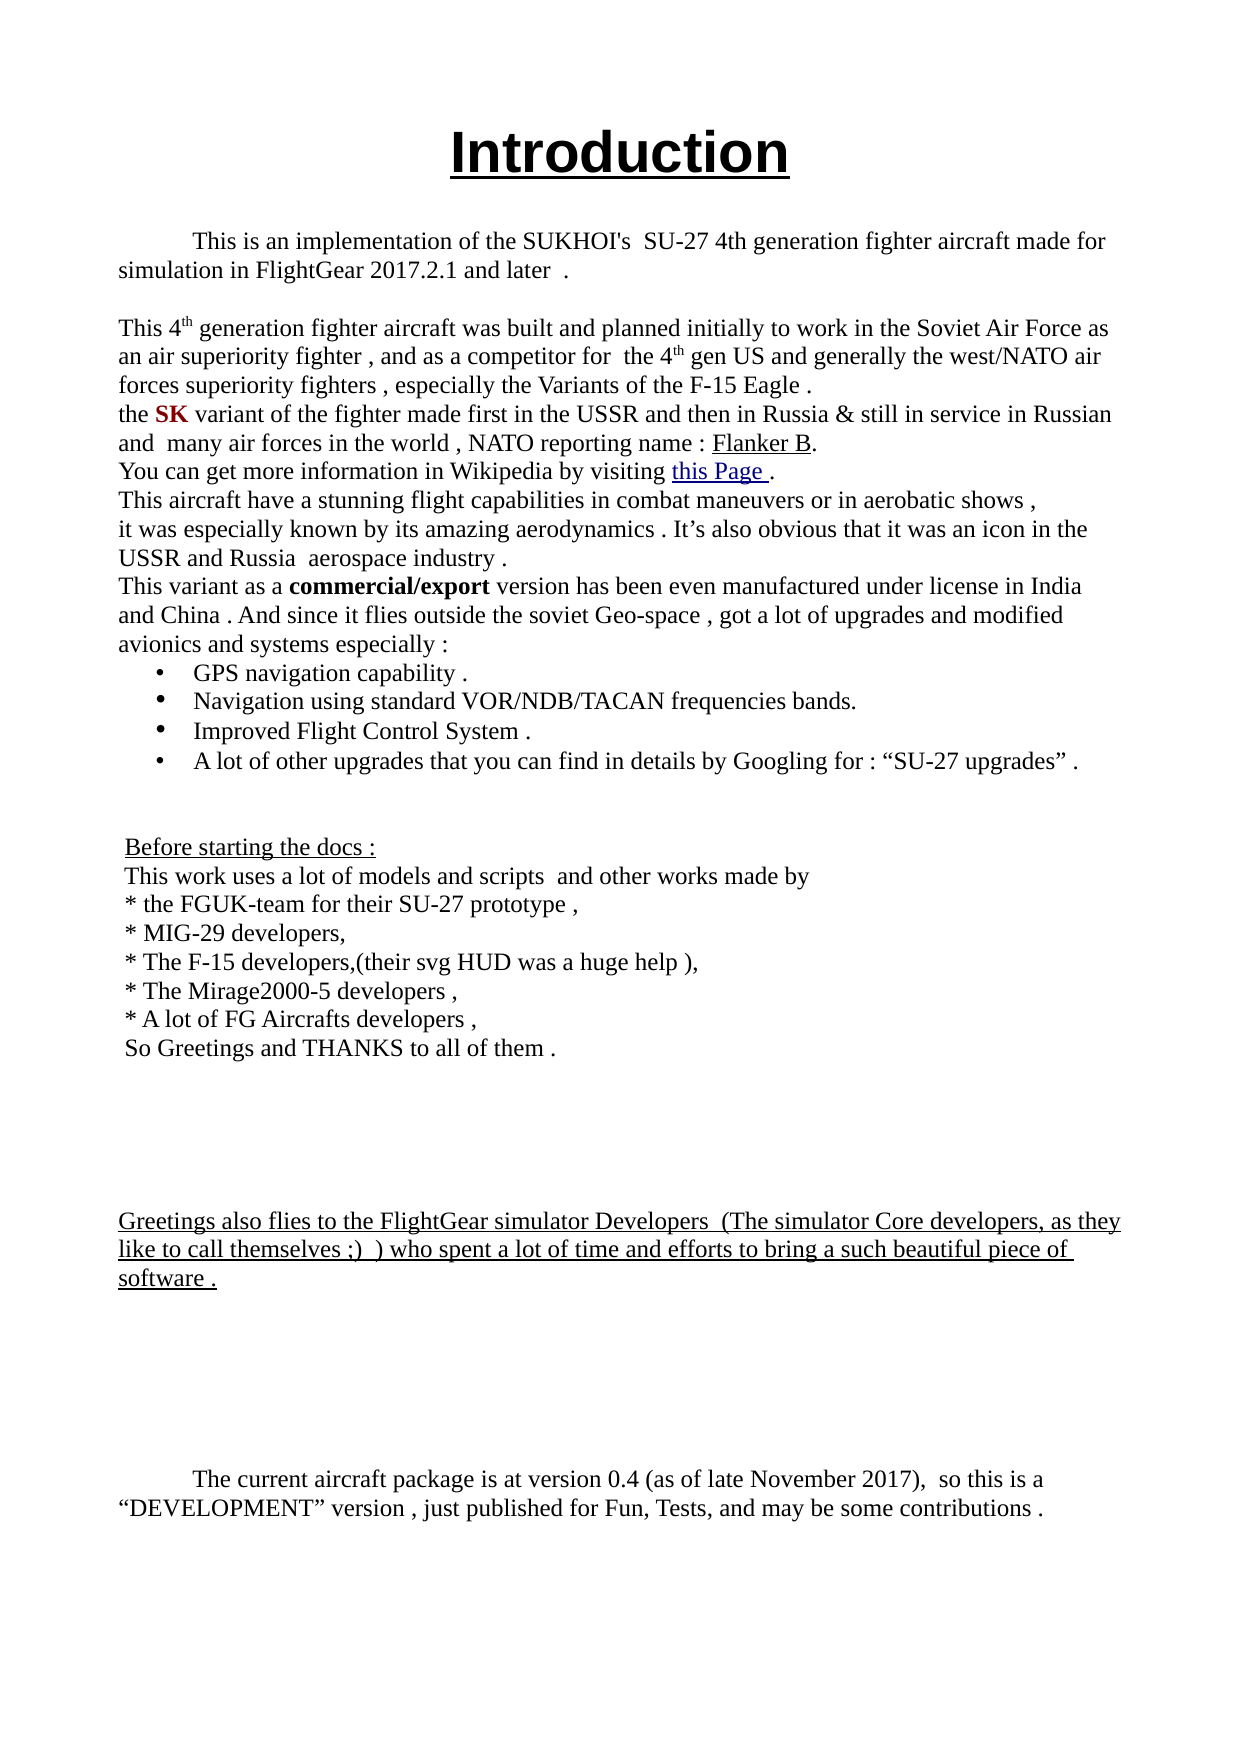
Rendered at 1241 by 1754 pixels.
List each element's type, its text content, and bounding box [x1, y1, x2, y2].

text * MIG-29 developers, [118, 918, 1122, 947]
text This variant as a commercial/export version has been even manufactured under license in India and China . And since it flies outside the soviet Geo-space , got a lot of upgrades and modified avionics and systems especially : [118, 571, 1122, 658]
text This 4th generation fighter aircraft was built and planned initially to work in the Soviet Air Force as an air superiority fighter , and as a competitor for the 4th gen US and generally the west/NATO air forces superiority fighters , especially the Variants of the F-15 Eagle . [118, 313, 1122, 399]
text * the FGUK-team for their SU-27 prototype , [118, 889, 1122, 918]
text This is an implementation of the SUKHOI's SU-27 4th generation fighter aircraft made for simulation in FlightGear 2017.2.1 and later . [118, 226, 1122, 284]
text * The Mirage2000-5 developers , [118, 976, 1122, 1004]
text USSR and Russia aerospace industry . [118, 543, 1122, 571]
text it was especially known by its amazing aerodynamics . It’s also obvious that it was an icon in the [118, 514, 1122, 543]
text The current aircraft package is at version 0.4 (as of late November 2017), so this is a “DEVELOPMENT” version , just published for Fun, Tests, and may be some contributions . [118, 1464, 1122, 1522]
title Introduction [118, 118, 1122, 185]
list Improved Flight Control System . [156, 716, 1122, 746]
text So Greetings and THANKS to all of them . [118, 1033, 1122, 1062]
text This aircraft have a stunning flight capabilities in combat maneuvers or in aerobatic shows , [118, 485, 1122, 514]
text This work uses a lot of models and scripts and other works made by [118, 861, 1122, 889]
text the SK variant of the fighter made first in the USSR and then in Russia & still in service in Russian and many air forces in the world , NATO reporting name : Flanker B. [118, 399, 1122, 456]
text Greetings also flies to the FlightGear simulator Developers (The simulator Core developers, as they like to call themselves ;) ) who spent a lot of time and efforts to bring a such beautiful piece of software . [118, 1206, 1122, 1292]
list A lot of other upgrades that you can find in details by Googling for : “SU-27 upgrades” . [156, 746, 1122, 774]
text You can get more information in Wikipedia by visiting this Page . [118, 456, 1122, 485]
list Navigation using standard VOR/NDB/TACAN frequencies bands. [156, 686, 1122, 716]
list GPS navigation capability . [156, 658, 1122, 686]
text Before starting the docs : [118, 832, 1122, 861]
text * A lot of FG Aircrafts developers , [118, 1004, 1122, 1033]
text * The F-15 developers,(their svg HUD was a huge help ), [118, 947, 1122, 976]
